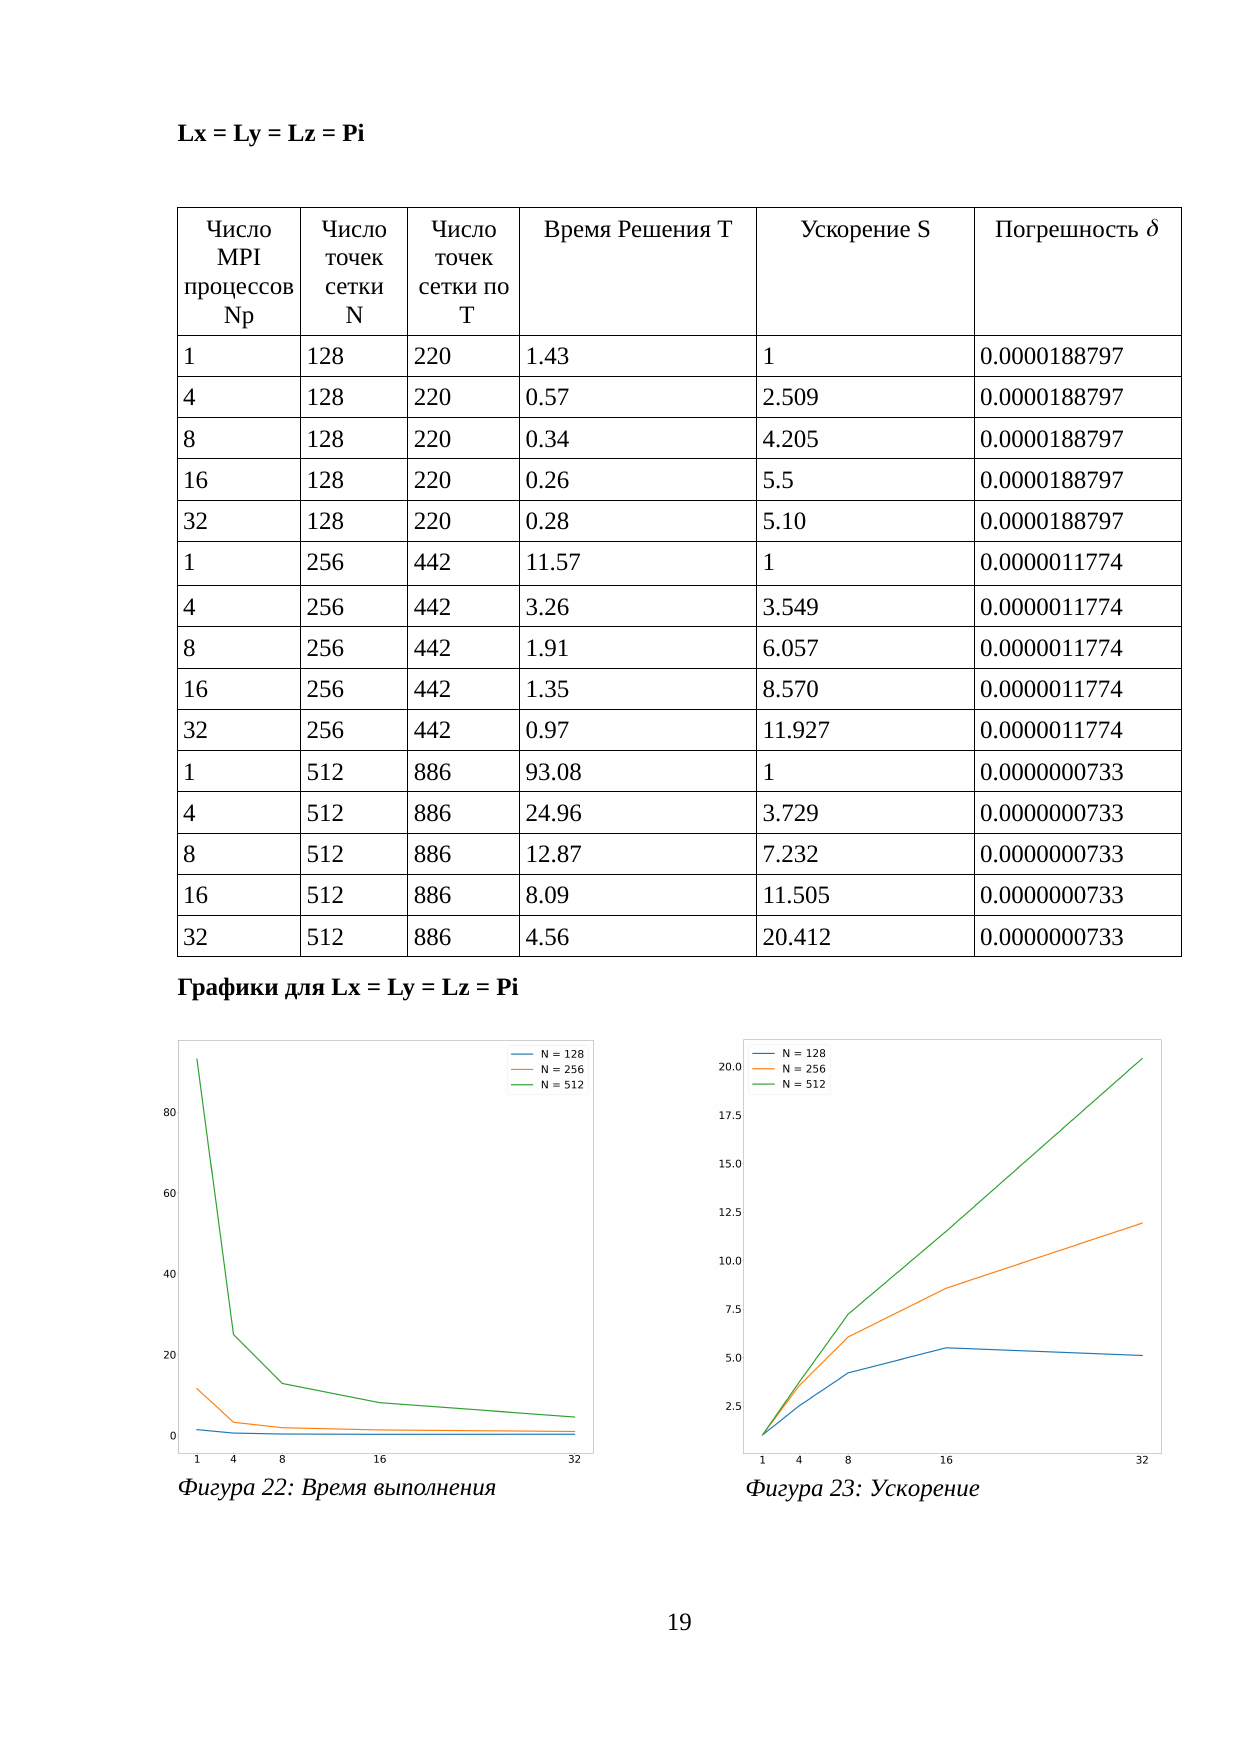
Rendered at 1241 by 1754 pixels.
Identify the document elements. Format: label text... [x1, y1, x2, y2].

table_cell 128 [301, 418, 407, 458]
table_cell 0.0000188797 [975, 377, 1181, 417]
table_cell 442 [408, 710, 519, 750]
table_cell 3.26 [520, 586, 756, 626]
table_cell 1 [178, 542, 300, 585]
table_cell 1.35 [520, 669, 756, 709]
table_cell 32 [178, 710, 300, 750]
table_cell 4.205 [757, 418, 974, 458]
table_cell 442 [408, 669, 519, 709]
table_cell 4.56 [520, 916, 756, 956]
table_cell 512 [301, 834, 407, 874]
table_cell 1.91 [520, 627, 756, 667]
table_cell 0.0000000733 [975, 875, 1181, 915]
table_cell 8 [178, 627, 300, 667]
table_cell 0.0000188797 [975, 459, 1181, 499]
text Фигура 23: Ускорение [714, 1473, 1181, 1501]
table_cell 256 [301, 586, 407, 626]
table_cell 512 [301, 751, 407, 791]
table_cell 0.0000188797 [975, 418, 1181, 458]
table_cell 0.0000011774 [975, 627, 1181, 667]
table_cell 5.10 [757, 501, 974, 541]
table_cell 886 [408, 916, 519, 956]
table_cell 4 [178, 792, 300, 832]
table_cell 512 [301, 875, 407, 915]
table_cell 220 [408, 418, 519, 458]
table_cell 5.5 [757, 459, 974, 499]
table_cell 4 [178, 586, 300, 626]
table_cell 8.09 [520, 875, 756, 915]
table_cell 0.0000011774 [975, 669, 1181, 709]
subtitle Lx = Ly = Lz = Pi [177, 118, 1181, 147]
table_cell 1 [757, 336, 974, 376]
table_cell 0.0000000733 [975, 751, 1181, 791]
table_cell 1 [178, 751, 300, 791]
table_cell 8.570 [757, 669, 974, 709]
text Фигура 22: Время выполнения [177, 1026, 714, 1501]
table_cell 7.232 [757, 834, 974, 874]
table_cell 886 [408, 792, 519, 832]
table_cell 0.34 [520, 418, 756, 458]
table_cell 886 [408, 751, 519, 791]
table_cell 512 [301, 916, 407, 956]
table_header Число MPI процессов Np [178, 208, 300, 334]
table_header Погрешность [975, 208, 1181, 334]
table_cell 1 [757, 542, 974, 585]
table_header Ускорение S [757, 208, 974, 334]
table_cell 0.0000011774 [975, 586, 1181, 626]
table_cell 32 [178, 916, 300, 956]
table_cell 8 [178, 418, 300, 458]
table_cell 0.57 [520, 377, 756, 417]
table_cell 220 [408, 336, 519, 376]
table_cell 24.96 [520, 792, 756, 832]
table_cell 512 [301, 792, 407, 832]
table_cell 442 [408, 627, 519, 667]
table_header Время Решения T [520, 208, 756, 334]
table_cell 0.26 [520, 459, 756, 499]
table_cell 0.0000000733 [975, 916, 1181, 956]
table_cell 6.057 [757, 627, 974, 667]
table_cell 0.0000000733 [975, 834, 1181, 874]
table_cell 256 [301, 542, 407, 585]
table_header Число точек сетки N [301, 208, 407, 334]
table_cell 3.549 [757, 586, 974, 626]
table_cell 220 [408, 377, 519, 417]
table_cell 0.0000011774 [975, 710, 1181, 750]
table_cell 256 [301, 669, 407, 709]
table_cell 0.0000011774 [975, 542, 1181, 585]
table_cell 128 [301, 336, 407, 376]
table_cell 128 [301, 377, 407, 417]
table_cell 4 [178, 377, 300, 417]
table_cell 0.28 [520, 501, 756, 541]
table_cell 256 [301, 710, 407, 750]
table_cell 93.08 [520, 751, 756, 791]
table_cell 220 [408, 459, 519, 499]
table_cell 32 [178, 501, 300, 541]
table_cell 20.412 [757, 916, 974, 956]
table_cell 256 [301, 627, 407, 667]
table_cell 16 [178, 669, 300, 709]
table_cell 1 [178, 336, 300, 376]
table_cell 0.97 [520, 710, 756, 750]
table_cell 886 [408, 834, 519, 874]
table_cell 0.0000188797 [975, 501, 1181, 541]
table_cell 11.57 [520, 542, 756, 585]
table_cell 442 [408, 542, 519, 585]
table_cell 12.87 [520, 834, 756, 874]
table_cell 128 [301, 501, 407, 541]
table_cell 3.729 [757, 792, 974, 832]
table_cell 1 [757, 751, 974, 791]
table_cell 220 [408, 501, 519, 541]
table_cell 886 [408, 875, 519, 915]
table_cell 0.0000000733 [975, 792, 1181, 832]
subtitle Графики для Lx = Ly = Lz = Pi [177, 972, 1181, 1001]
table_cell 11.927 [757, 710, 974, 750]
picture [713, 1023, 1181, 1473]
table_cell 442 [408, 586, 519, 626]
table_header Число точек сетки по T [408, 208, 519, 334]
table_cell 2.509 [757, 377, 974, 417]
table_cell 16 [178, 459, 300, 499]
table_cell 128 [301, 459, 407, 499]
table_cell 1.43 [520, 336, 756, 376]
table_cell 8 [178, 834, 300, 874]
table_cell 11.505 [757, 875, 974, 915]
table_cell 16 [178, 875, 300, 915]
table_cell 0.0000188797 [975, 336, 1181, 376]
